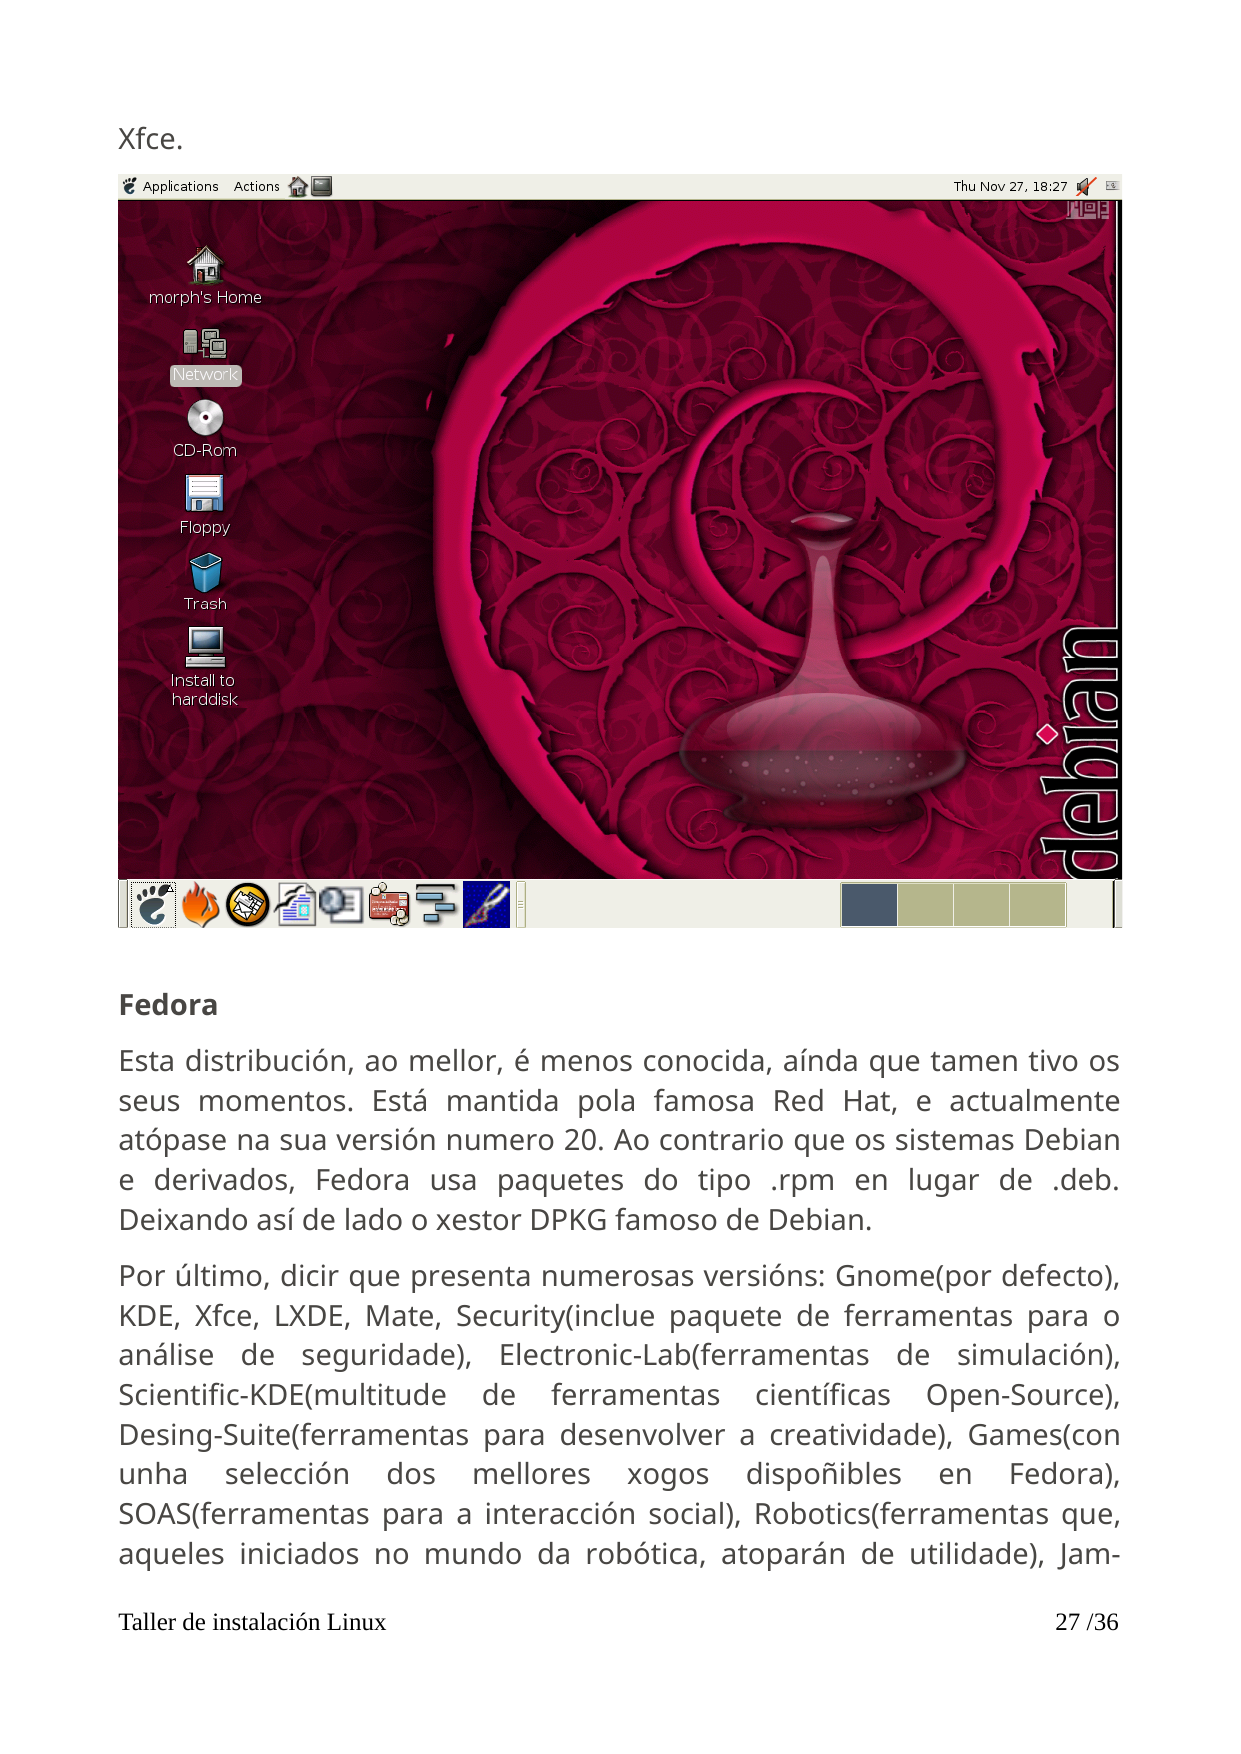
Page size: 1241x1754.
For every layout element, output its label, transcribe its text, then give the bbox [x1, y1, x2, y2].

text Fedora [118, 984, 1122, 1023]
text Por último, dicir que presenta numerosas versións: Gnome(por defecto), KDE, Xfce, LXDE, Mate, Security(inclue paquete de ferramentas para o análise de seguridade), Electronic-Lab(ferramentas de simulación), Scientific-KDE(multitude de ferramentas científicas Open-Source), Desing-Suite(ferramentas para desenvolver a creatividade), Games(con unha selección dos mellores xogos dispoñibles en Fedora), SOAS(ferramentas para a interacción social), Robotics(ferramentas que, aqueles iniciados no mundo da robótica, atoparán de utilidade), Jam- [118, 1255, 1122, 1573]
picture [118, 174, 1123, 928]
text Esta distribución, ao mellor, é menos conocida, aínda que tamen tivo os seus momentos. Está mantida pola famosa Red Hat, e actualmente atópase na sua versión numero 20. Ao contrario que os sistemas Debian e derivados, Fedora usa paquetes do tipo .rpm en lugar de .deb. Deixando así de lado o xestor DPKG famoso de Debian. [118, 1040, 1122, 1238]
text Xfce. [118, 118, 1122, 158]
